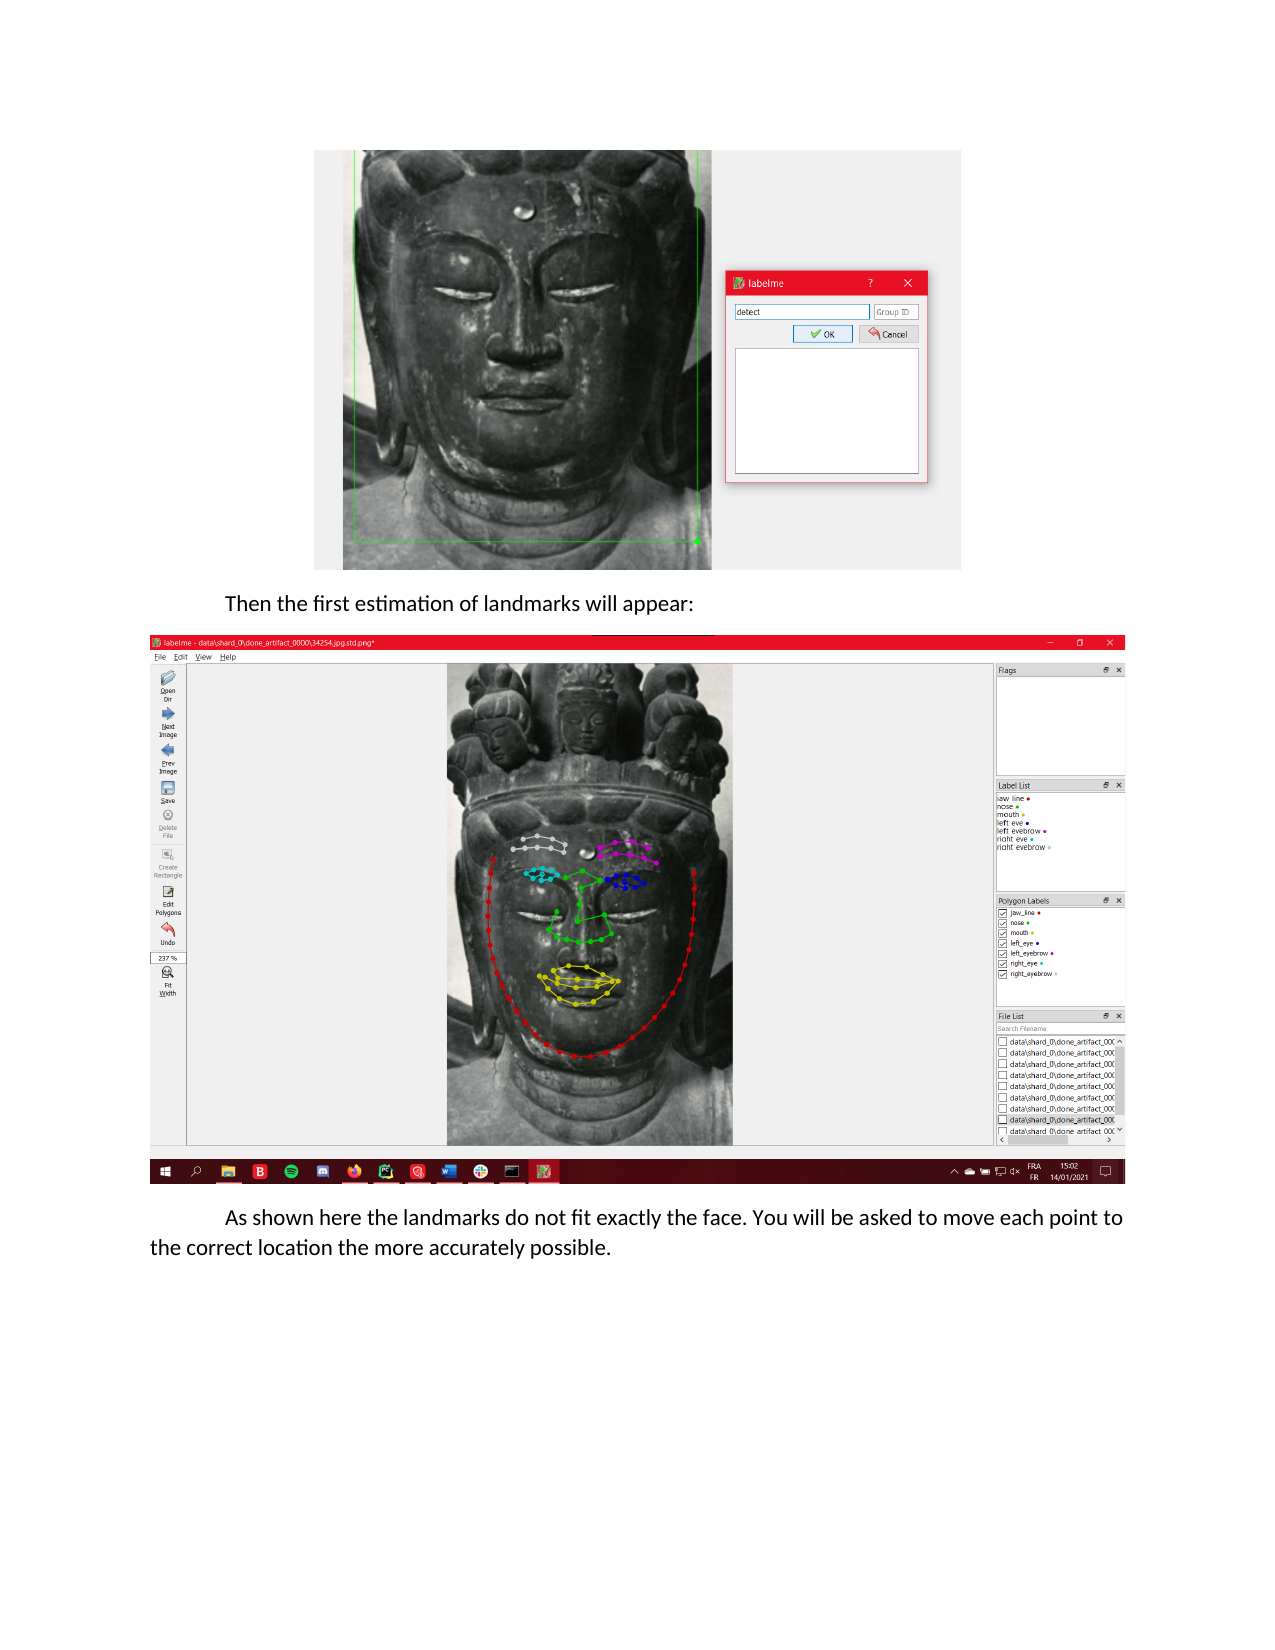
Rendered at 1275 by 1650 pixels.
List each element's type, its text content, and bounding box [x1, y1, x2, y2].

picture [150, 635, 1125, 1184]
text Then the first estimation of landmarks will appear: [150, 589, 1125, 617]
text As shown here the landmarks do not fit exactly the face. You will be asked to move each point to the correct location the more accurately possible. [150, 1203, 1125, 1261]
picture [355, 150, 962, 570]
